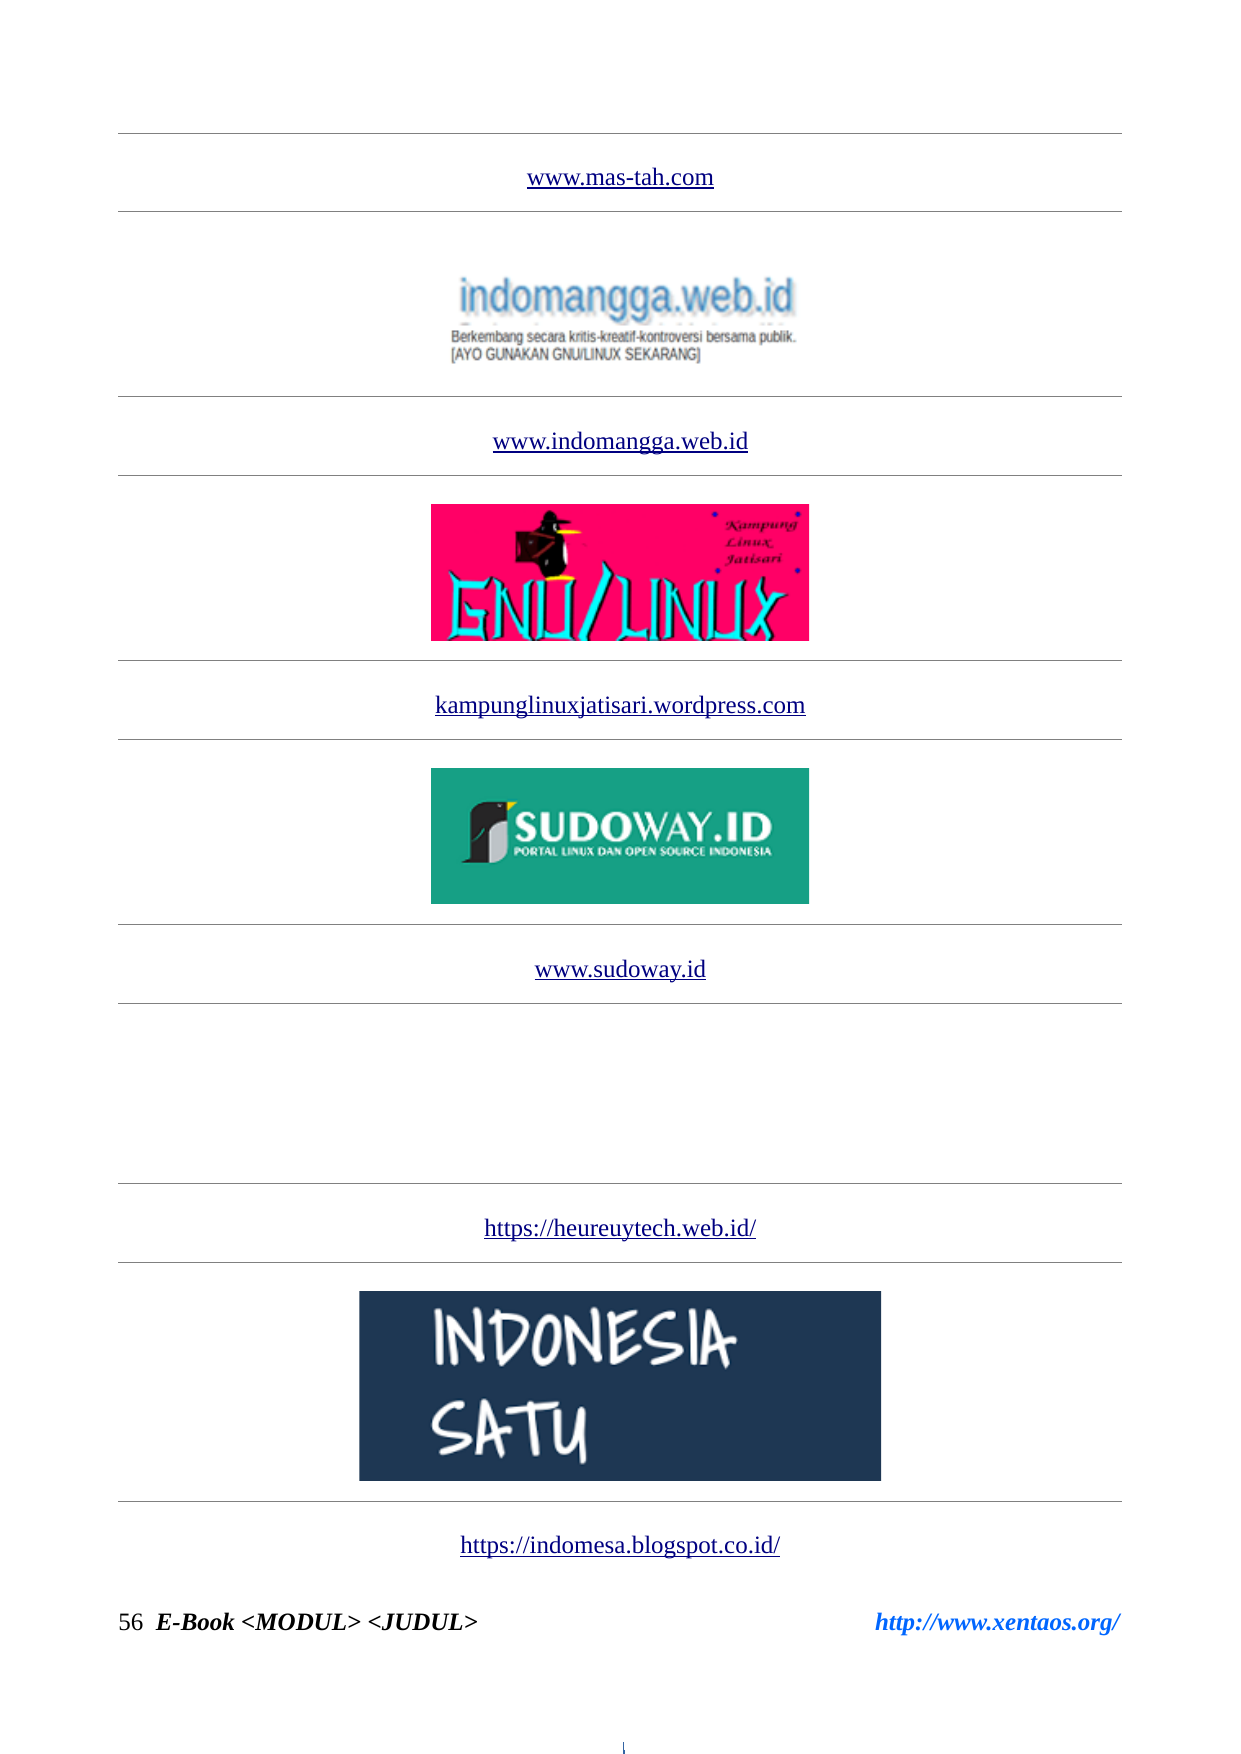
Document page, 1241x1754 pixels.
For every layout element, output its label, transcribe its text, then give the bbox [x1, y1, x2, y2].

text www.indomangga.web.id [118, 426, 1122, 455]
text kampunglinuxjatisari.wordpress.com [118, 690, 1122, 719]
text www.sudoway.id [118, 954, 1122, 983]
text https://indomesa.blogspot.co.id/ [118, 1531, 1122, 1559]
text www.mas-tah.com [118, 162, 1122, 191]
text https://heureuytech.web.id/ [118, 1213, 1122, 1242]
picture [431, 241, 810, 377]
picture [431, 768, 810, 904]
picture [359, 1291, 882, 1481]
picture [431, 504, 810, 641]
